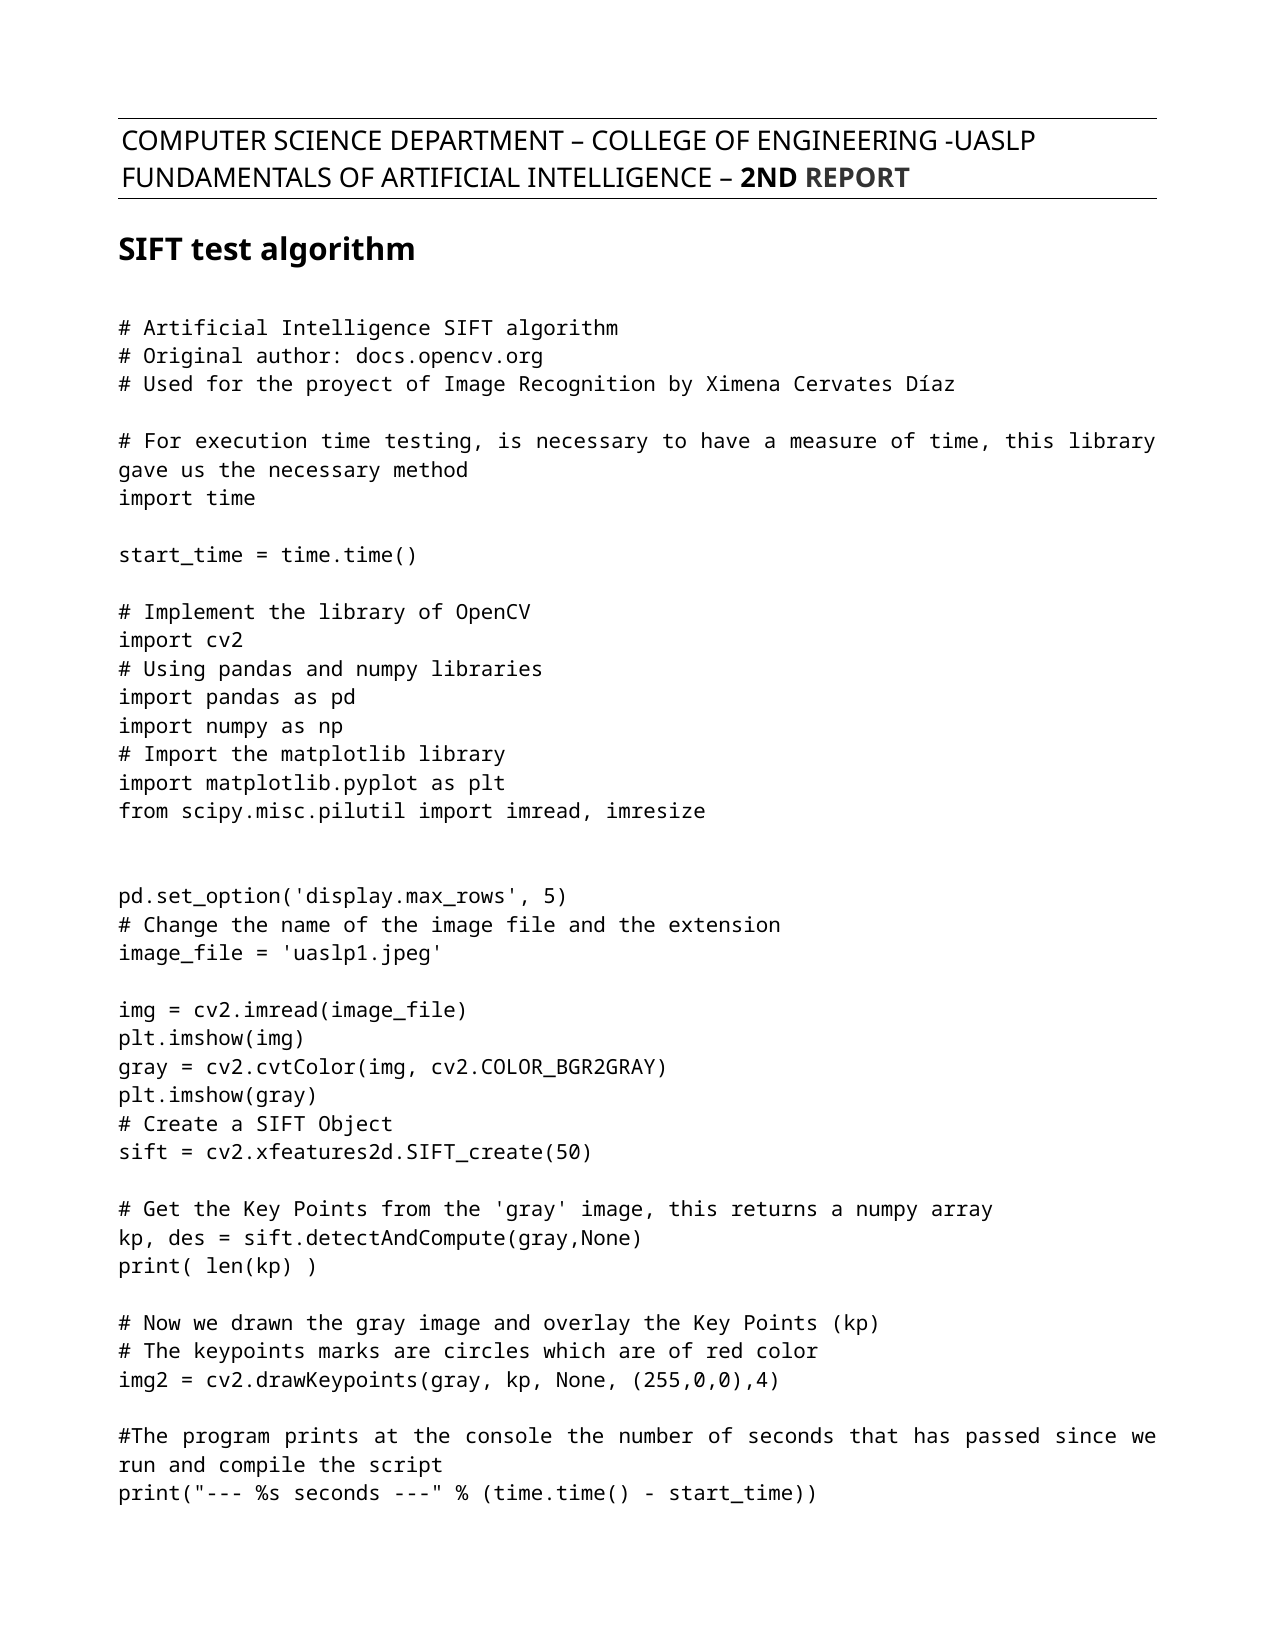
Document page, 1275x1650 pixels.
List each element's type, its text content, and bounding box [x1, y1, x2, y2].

text # Import the matplotlib library [118, 739, 1157, 768]
text image_file = 'uaslp1.jpeg' [118, 938, 1157, 967]
text from scipy.misc.pilutil import imread, imresize [118, 796, 1157, 824]
text import time [118, 483, 1157, 512]
text # Change the name of the image file and the extension [118, 910, 1157, 938]
text img = cv2.imread(image_file) [118, 995, 1157, 1023]
text gray = cv2.cvtColor(img, cv2.COLOR_BGR2GRAY) [118, 1052, 1157, 1080]
text import pandas as pd [118, 682, 1157, 711]
text # The keypoints marks are circles which are of red color [118, 1336, 1157, 1365]
text plt.imshow(gray) [118, 1080, 1157, 1109]
text # Create a SIFT Object [118, 1109, 1157, 1137]
text plt.imshow(img) [118, 1023, 1157, 1052]
text import matplotlib.pyplot as plt [118, 768, 1157, 796]
text kp, des = sift.detectAndCompute(gray,None) [118, 1223, 1157, 1251]
text import numpy as np [118, 711, 1157, 739]
text import cv2 [118, 625, 1157, 654]
text # Original author: docs.opencv.org [118, 341, 1157, 369]
text # Now we drawn the gray image and overlay the Key Points (kp) [118, 1308, 1157, 1336]
text # Used for the proyect of Image Recognition by Ximena Cervates Díaz [118, 369, 1157, 398]
text #The program prints at the console the number of seconds that has passed since we run and compile the script [118, 1422, 1157, 1478]
text # Get the Key Points from the 'gray' image, this returns a numpy array [118, 1194, 1157, 1223]
text # Using pandas and numpy libraries [118, 654, 1157, 682]
text img2 = cv2.drawKeypoints(gray, kp, None, (255,0,0),4) [118, 1365, 1157, 1393]
text # For execution time testing, is necessary to have a measure of time, this library gave us the necessary method [118, 426, 1157, 483]
text print("--- %s seconds ---" % (time.time() - start_time)) [118, 1478, 1157, 1507]
text # Implement the library of OpenCV [118, 597, 1157, 625]
text SIFT test algorithm [118, 227, 1157, 270]
text print( len(kp) ) [118, 1251, 1157, 1279]
text start_time = time.time() [118, 540, 1157, 568]
text sift = cv2.xfeatures2d.SIFT_create(50) [118, 1137, 1157, 1166]
text # Artificial Intelligence SIFT algorithm [118, 313, 1157, 341]
text pd.set_option('display.max_rows', 5) [118, 881, 1157, 910]
